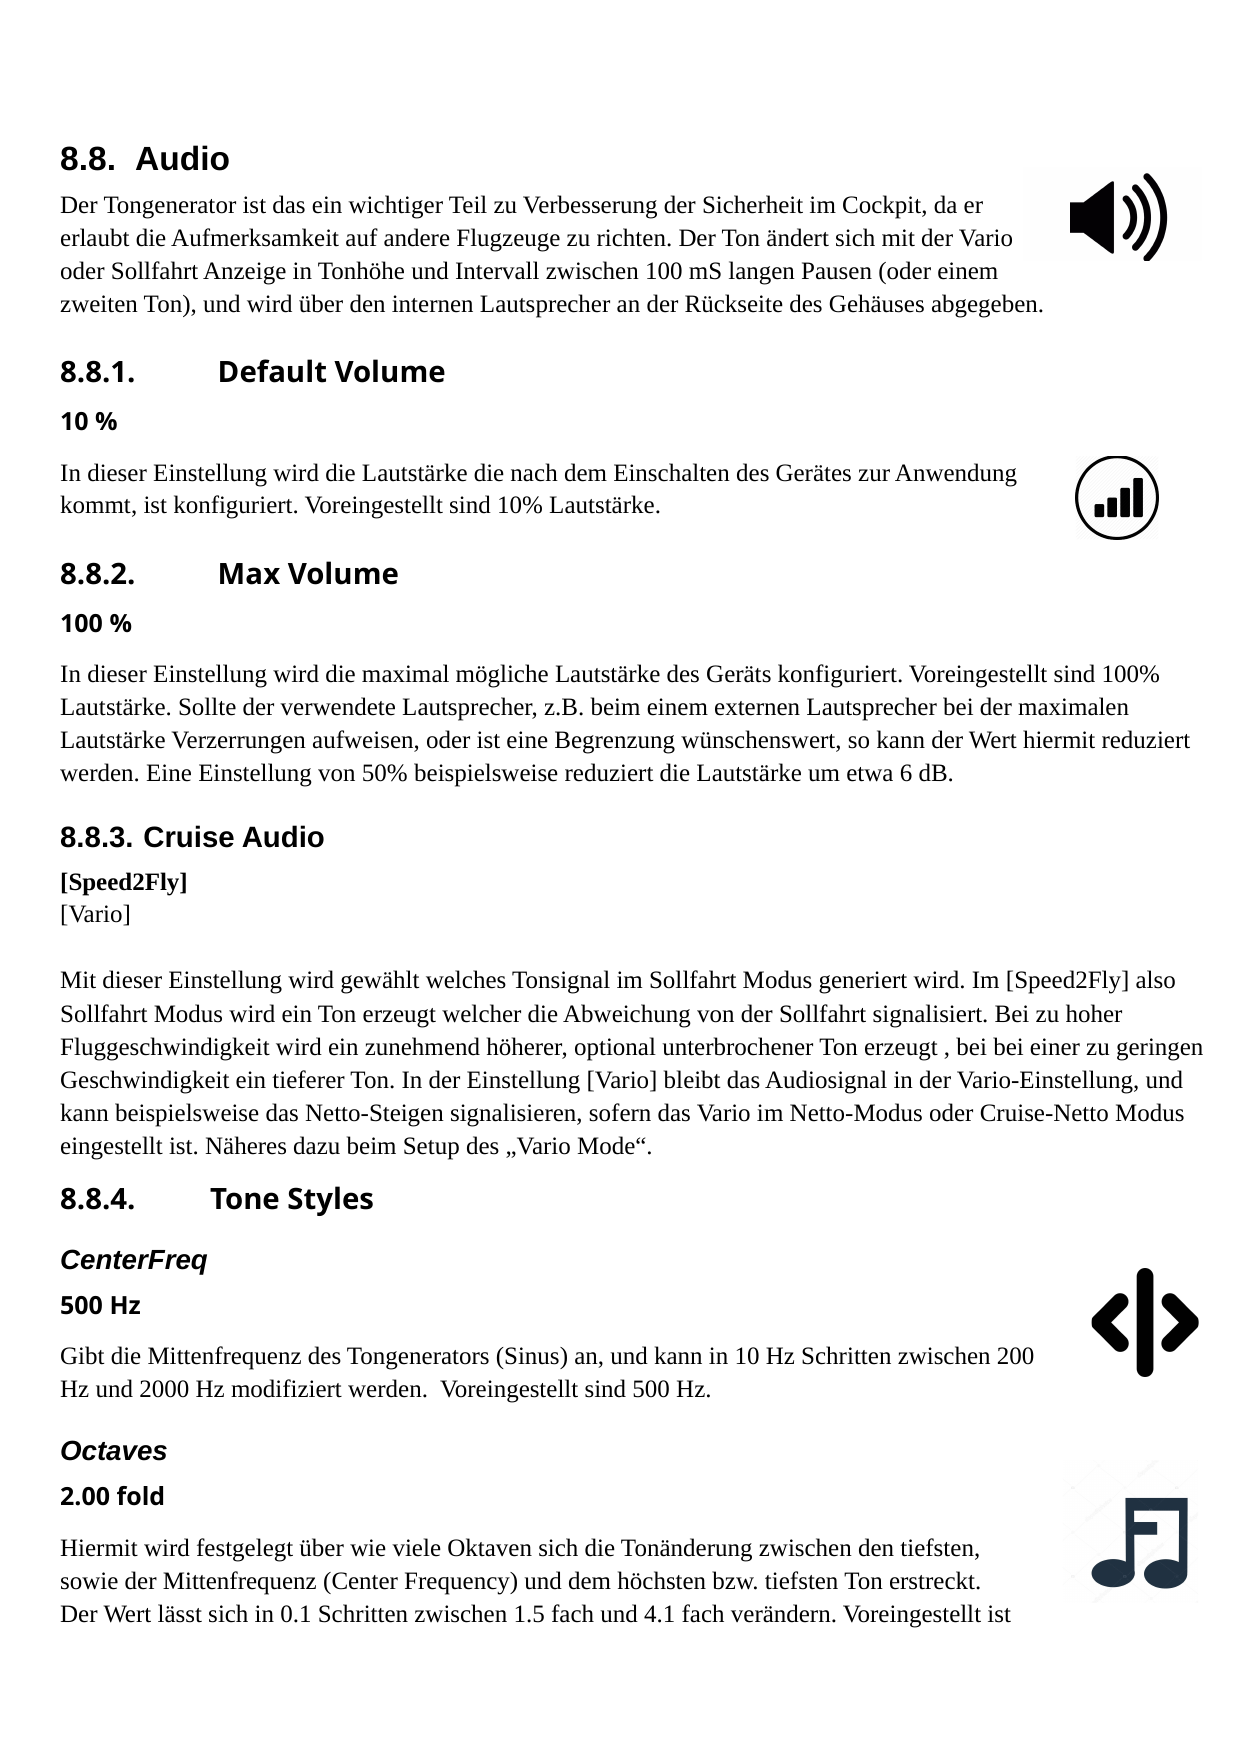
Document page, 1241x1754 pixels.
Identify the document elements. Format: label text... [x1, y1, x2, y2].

text Hiermit wird festgelegt über wie viele Oktaven sich die Tonänderung zwischen den tiefsten, sowie der Mittenfrequenz (Center Frequency) und dem höchsten bzw. tiefsten Ton erstreckt. Der Wert lässt sich in 0.1 Schritten zwischen 1.5 fach und 4.1 fach verändern. Voreingestellt ist [60, 1533, 1207, 1627]
subtitle Tone Styles [60, 1178, 1207, 1218]
subtitle CenterFreq [60, 1243, 1207, 1275]
text 10 % [60, 404, 1207, 438]
subtitle Audio [60, 139, 1207, 178]
subtitle Default Volume [60, 351, 1207, 391]
text 100 % [60, 605, 1207, 639]
picture [1023, 167, 1203, 261]
text Mit dieser Einstellung wird gewählt welches Tonsignal im Sollfahrt Modus generiert wird. Im [Speed2Fly] also Sollfahrt Modus wird ein Ton erzeugt welcher die Abweichung von der Sollfahrt signalisiert. Bei zu hoher Fluggeschwindigkeit wird ein zunehmend höherer, optional unterbrochener Ton erzeugt , bei bei einer zu geringen Geschwindigkeit ein tieferer Ton. In der Einstellung [Vario] bleibt das Audiosignal in der Vario-Einstellung, und kann beispielsweise das Netto-Steigen signalisieren, sofern das Vario im Netto-Modus oder Cruise-Netto Modus eingestellt ist. Näheres dazu beim Setup des „Vario Mode“. [60, 966, 1207, 1159]
subtitle Max Volume [60, 553, 1207, 593]
text [Speed2Fly] [60, 867, 1207, 895]
picture [1091, 1268, 1199, 1377]
text 2.00 fold [60, 1479, 1207, 1513]
subtitle Octaves [60, 1434, 1207, 1466]
text Der Tongenerator ist das ein wichtiger Teil zu Verbesserung der Sicherheit im Cockpit, da er erlaubt die Aufmerksamkeit auf andere Flugzeuge zu richten. Der Ton ändert sich mit der Vario oder Sollfahrt Anzeige in Tonhöhe und Intervall zwischen 100 mS langen Pausen (oder einem zweiten Ton), und wird über den internen Lautsprecher an der Rückseite des Gehäuses abgegeben. [60, 190, 1207, 318]
text 500 Hz [60, 1288, 1091, 1322]
text [1199, 1288, 1207, 1322]
text In dieser Einstellung wird die Lautstärke die nach dem Einschalten des Gerätes zur Anwendung kommt, ist konfiguriert. Voreingestellt sind 10% Lautstärke. [60, 458, 1075, 519]
text Gibt die Mittenfrequenz des Tongenerators (Sinus) an, und kann in 10 Hz Schritten zwischen 200 Hz und 2000 Hz modifiziert werden. Voreingestellt sind 500 Hz. [60, 1341, 1207, 1403]
picture [1075, 456, 1159, 540]
subtitle Cruise Audio [60, 820, 1207, 854]
text [Vario] [60, 899, 1207, 928]
text In dieser Einstellung wird die maximal mögliche Lautstärke des Geräts konfiguriert. Voreingestellt sind 100% Lautstärke. Sollte der verwendete Lautsprecher, z.B. beim einem externen Lautsprecher bei der maximalen Lautstärke Verzerrungen aufweisen, oder ist eine Begrenzung wünschenswert, so kann der Wert hiermit reduziert werden. Eine Einstellung von 50% beispielsweise reduziert die Lautstärke um etwa 6 dB. [60, 659, 1207, 787]
